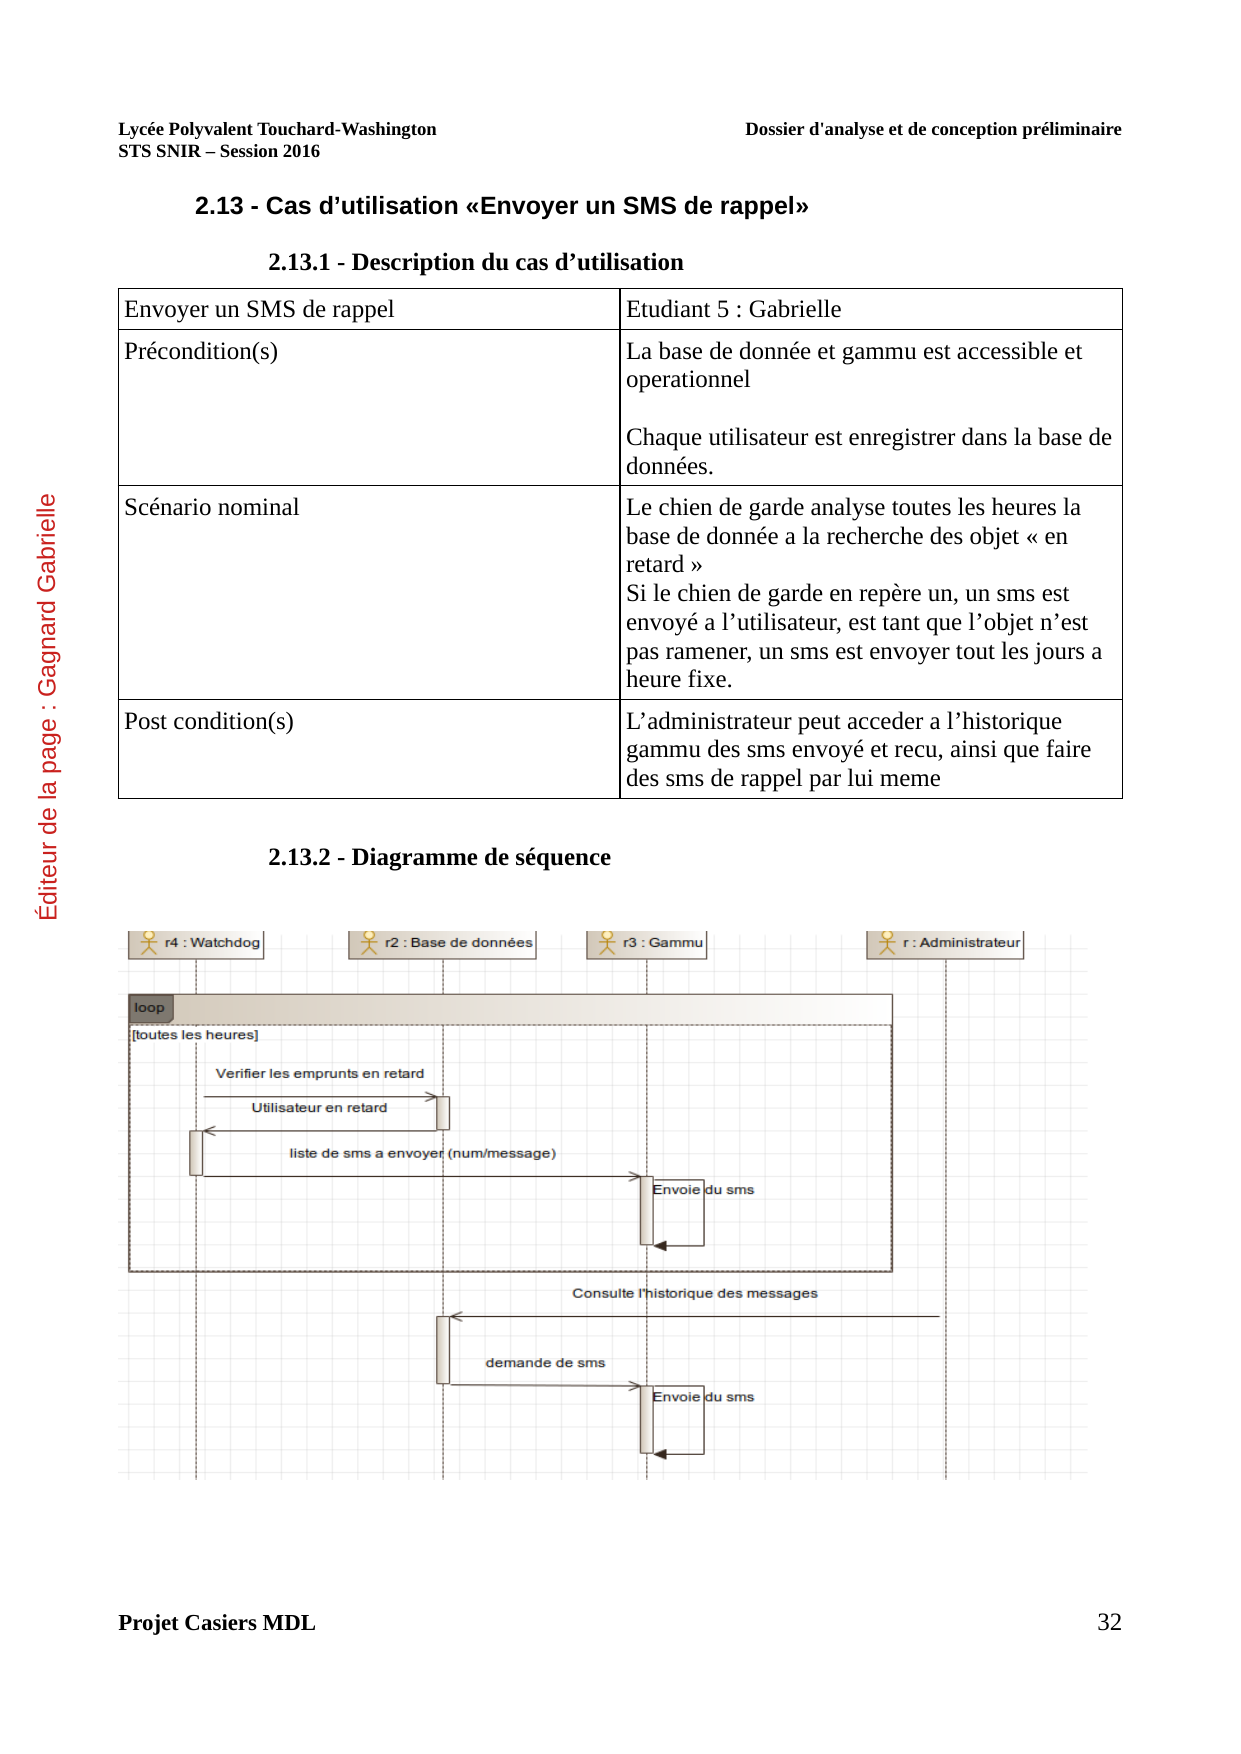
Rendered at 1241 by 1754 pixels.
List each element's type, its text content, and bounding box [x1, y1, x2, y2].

table_cell Post condition(s) [119, 700, 619, 798]
table_cell Le chien de garde analyse toutes les heures la base de donnée a la recherche des objet « en retard » Si le chien de garde en repère un, un sms est envoyé a l’utilisateur, est tant que l’objet n’est pas ramener, un sms est envoyer tout les jours a heure fixe. [621, 486, 1122, 699]
subtitle 2.13.2 - Diagramme de séquence [118, 842, 1122, 871]
table_cell La base de donnée et gammu est accessible et operationnel Chaque utilisateur est enregistrer dans la base de données. [621, 330, 1122, 485]
subtitle 2.13.1 - Description du cas d’utilisation [118, 247, 1122, 275]
table_header Envoyer un SMS de rappel [119, 289, 619, 329]
table_cell L’administrateur peut acceder a l’historique gammu des sms envoyé et recu, ainsi que faire des sms de rappel par lui meme [621, 700, 1122, 798]
picture [118, 931, 1088, 1480]
table_header Etudiant 5 : Gabrielle [621, 289, 1122, 329]
table_cell Scénario nominal [119, 486, 619, 699]
table_cell Précondition(s) [119, 330, 619, 485]
subtitle 2.13 - Cas d’utilisation «Envoyer un SMS de rappel» [195, 191, 1122, 219]
